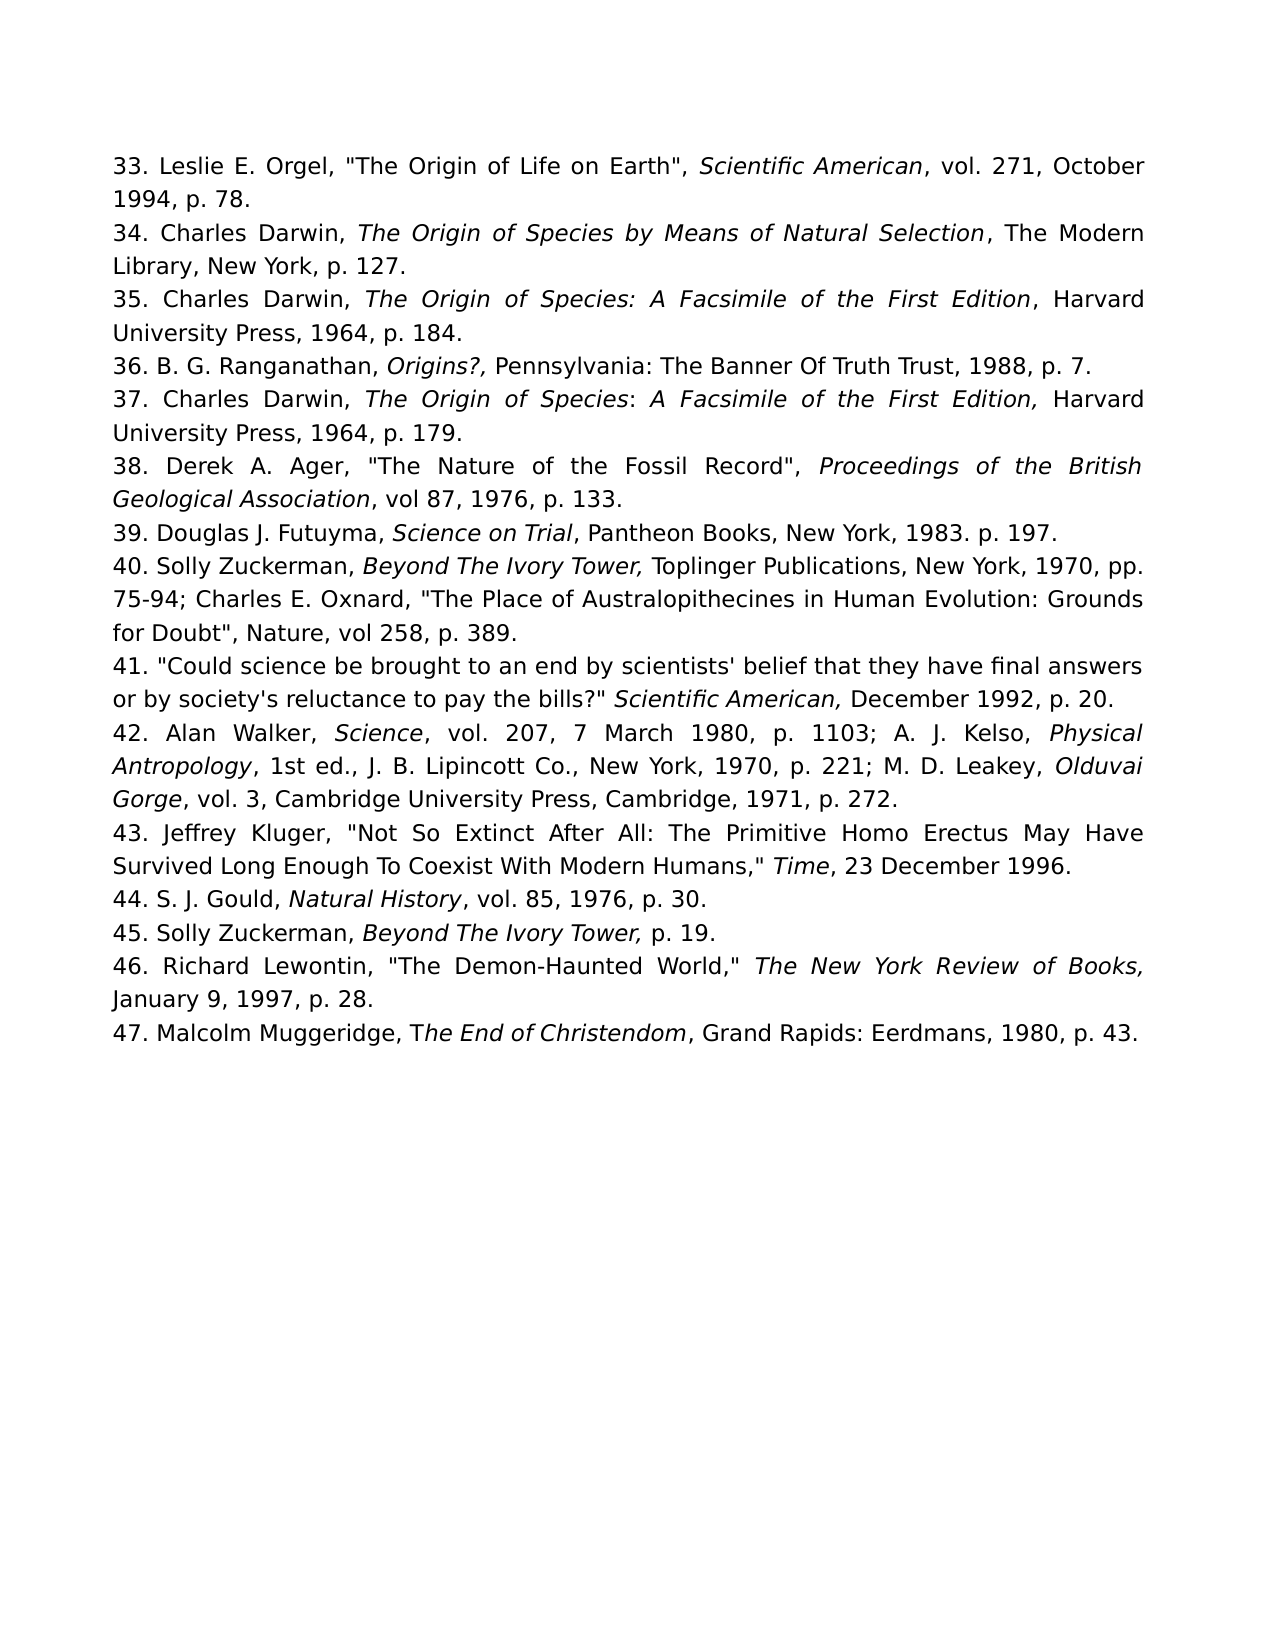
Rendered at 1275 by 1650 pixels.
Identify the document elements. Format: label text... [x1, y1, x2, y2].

text 47. Malcolm Muggeridge, The End of Christendom, Grand Rapids: Eerdmans, 1980, p. 43. [112, 1014, 1145, 1048]
text 41. "Could science be brought to an end by scientists' belief that they have final answers or by society's reluctance to pay the bills?" Scientific American, December 1992, p. 20. [112, 648, 1145, 714]
text 38. Derek A. Ager, "The Nature of the Fossil Record", Proceedings of the British Geological Association, vol 87, 1976, p. 133. [112, 448, 1145, 514]
text 44. S. J. Gould, Natural History, vol. 85, 1976, p. 30. [112, 881, 1145, 914]
text 46. Richard Lewontin, "The Demon-Haunted World," The New York Review of Books, January 9, 1997, p. 28. [112, 948, 1145, 1014]
text 45. Solly Zuckerman, Beyond The Ivory Tower, p. 19. [112, 914, 1145, 948]
text 33. Leslie E. Orgel, "The Origin of Life on Earth", Scientific American, vol. 271, October 1994, p. 78. [112, 148, 1145, 214]
text 34. Charles Darwin, The Origin of Species by Means of Natural Selection, The Modern Library, New York, p. 127. [112, 214, 1145, 281]
text 43. Jeffrey Kluger, "Not So Extinct After All: The Primitive Homo Erectus May Have Survived Long Enough To Coexist With Modern Humans," Time, 23 December 1996. [112, 814, 1145, 881]
text 39. Douglas J. Futuyma, Science on Trial, Pantheon Books, New York, 1983. p. 197. [112, 514, 1145, 548]
text 36. B. G. Ranganathan, Origins?, Pennsylvania: The Banner Of Truth Trust, 1988, p. 7. [112, 348, 1145, 381]
text 40. Solly Zuckerman, Beyond The Ivory Tower, Toplinger Publications, New York, 1970, pp. 75-94; Charles E. Oxnard, "The Place of Australopithecines in Human Evolution: Grounds for Doubt", Nature, vol 258, p. 389. [112, 548, 1145, 648]
text 35. Charles Darwin, The Origin of Species: A Facsimile of the First Edition, Harvard University Press, 1964, p. 184. [112, 281, 1145, 348]
text 42. Alan Walker, Science, vol. 207, 7 March 1980, p. 1103; A. J. Kelso, Physical Antropology, 1st ed., J. B. Lipincott Co., New York, 1970, p. 221; M. D. Leakey, Olduvai Gorge, vol. 3, Cambridge University Press, Cambridge, 1971, p. 272. [112, 714, 1145, 814]
text 37. Charles Darwin, The Origin of Species: A Facsimile of the First Edition, Harvard University Press, 1964, p. 179. [112, 381, 1145, 448]
